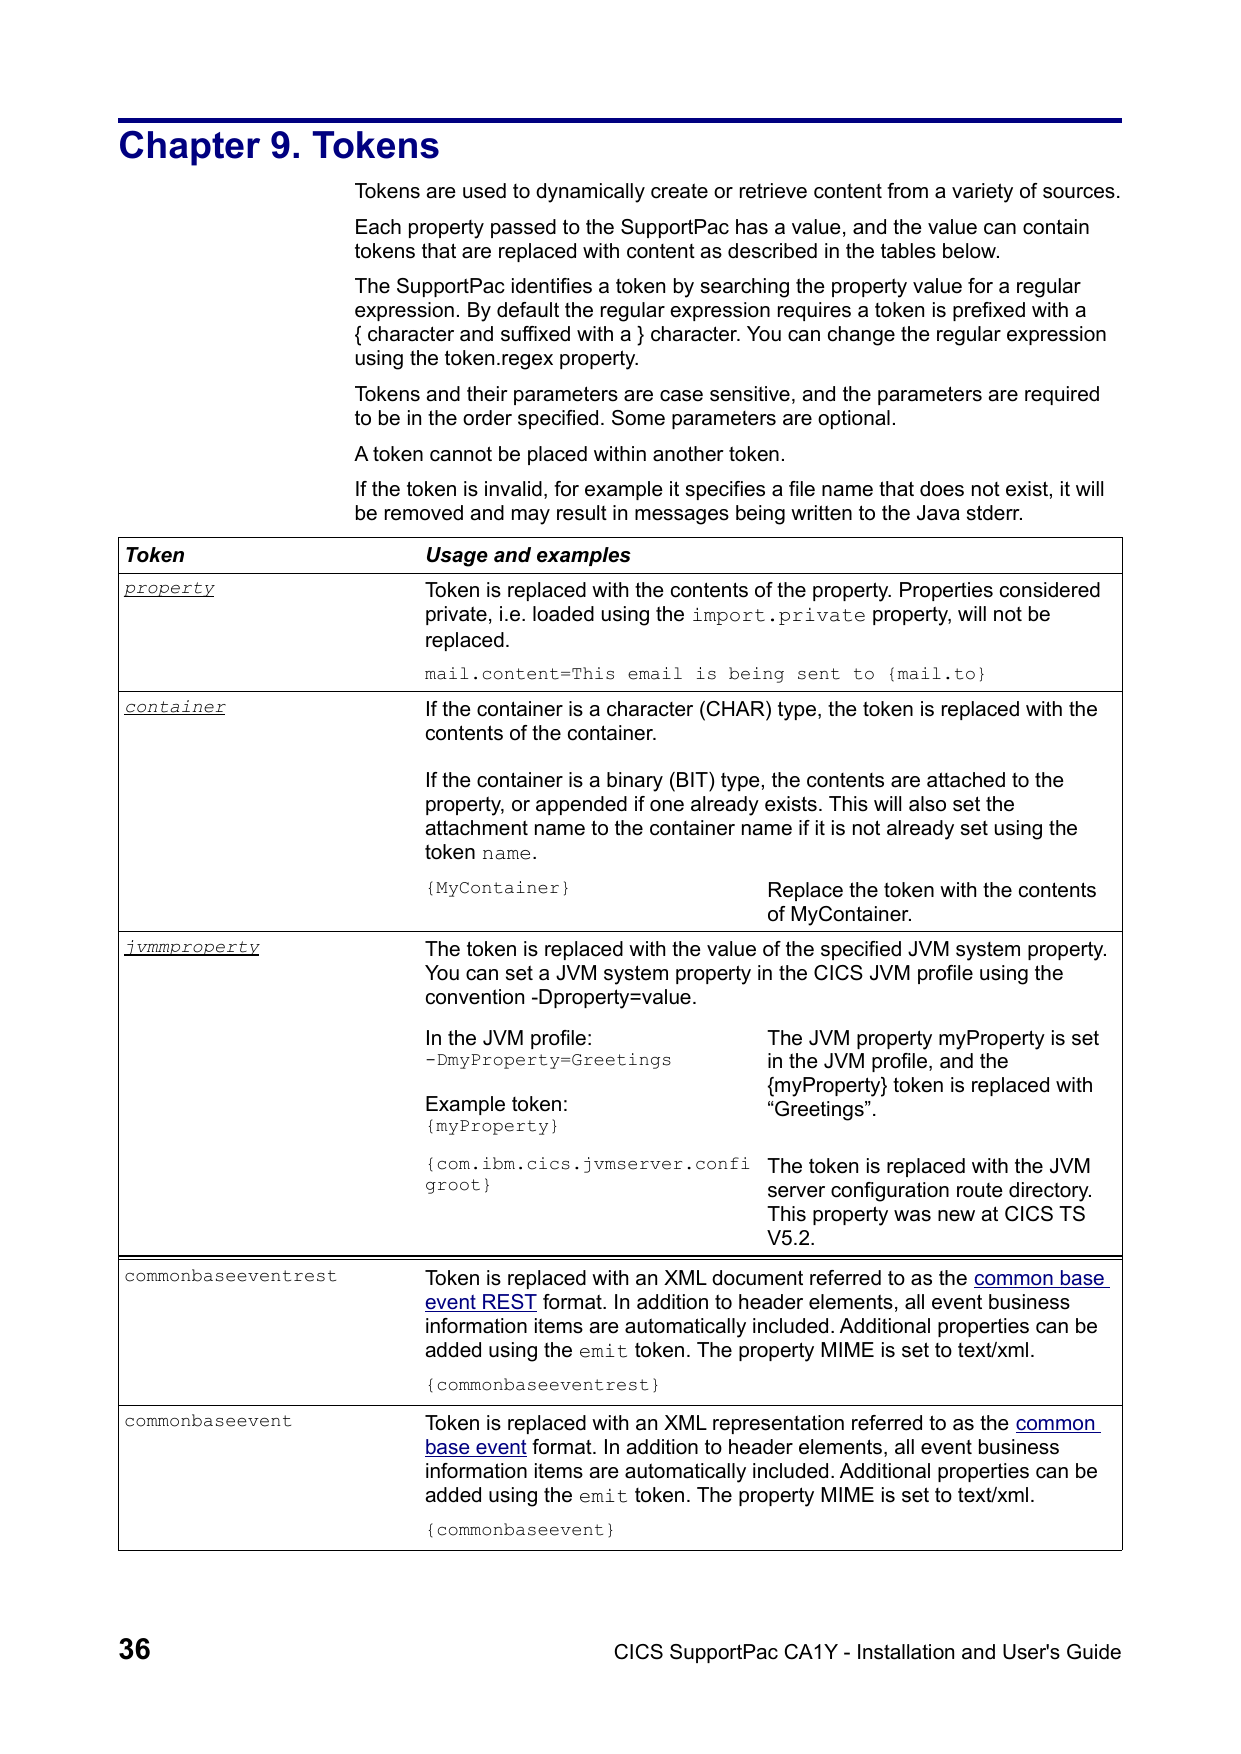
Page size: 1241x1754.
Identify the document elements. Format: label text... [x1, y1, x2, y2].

text The SupportPac identifies a token by searching the property value for a regular expression. By default the regular expression requires a token is prefixed with a { character and suffixed with a } character. You can change the regular expression using the token.regex property. [354, 274, 1122, 370]
table_cell [761, 1369, 1122, 1405]
text If the token is invalid, for example it specifies a file name that does not exist, it will be removed and may result in messages being written to the Java stderr. [354, 477, 1122, 525]
subtitle Tokens [118, 123, 1122, 166]
table_header Usage and examples [419, 538, 1122, 572]
table_cell mail.content=This email is being sent to {mail.to} [419, 658, 1122, 691]
table_cell {commonbaseeventrest} [419, 1369, 761, 1405]
text Tokens and their parameters are case sensitive, and the parameters are required to be in the order specified. Some parameters are optional. [354, 382, 1122, 430]
text Each property passed to the SupportPac has a value, and the value can contain tokens that are replaced with content as described in the tables below. [354, 214, 1122, 262]
table_header Token [119, 538, 419, 572]
table_cell In the JVM profile: -DmyProperty=Greetings Example token: {myProperty} [419, 1015, 761, 1143]
table_cell Token is replaced with an XML representation referred to as the common base event format. In addition to header elements, all event business information items are automatically included. Additional properties can be added using the emit token. The property MIME is set to text/xml. [419, 1406, 1122, 1514]
table_cell The token is replaced with the JVM server configuration route directory. This property was new at CICS TS V5.2. [761, 1143, 1122, 1255]
table_cell jvmmproperty [119, 932, 419, 1255]
text A token cannot be placed within another token. [354, 442, 1122, 466]
table_cell property [119, 574, 419, 691]
table_cell commonbaseevent [119, 1406, 419, 1549]
table_cell commonbaseeventrest [119, 1260, 419, 1405]
table_cell {MyContainer} [419, 872, 761, 931]
table_cell container [119, 692, 419, 931]
table_cell Token is replaced with an XML document referred to as the common base event REST format. In addition to header elements, all event business information items are automatically included. Additional properties can be added using the emit token. The property MIME is set to text/xml. [419, 1260, 1122, 1369]
table_cell {com.ibm.cics.jvmserver.configroot} [419, 1143, 761, 1255]
table_cell Replace the token with the contents of MyContainer. [761, 872, 1122, 931]
text Tokens are used to dynamically create or retrieve content from a variety of sources. [354, 179, 1122, 203]
table_cell {commonbaseevent} [419, 1514, 761, 1549]
table_cell If the container is a character (CHAR) type, the token is replaced with the contents of the container. If the container is a binary (BIT) type, the contents are attached to the property, or appended if one already exists. This will also set the attachment name to the container name if it is not already set using the token name. [419, 692, 1122, 872]
table_cell [761, 1514, 1122, 1549]
table_cell Token is replaced with the contents of the property. Properties considered private, i.e. loaded using the import.private property, will not be replaced. [419, 574, 1122, 658]
table_cell The JVM property myProperty is set in the JVM profile, and the {myProperty} token is replaced with “Greetings”. [761, 1015, 1122, 1143]
table_cell The token is replaced with the value of the specified JVM system property. You can set a JVM system property in the CICS JVM profile using the convention -Dproperty=value. [419, 932, 1122, 1015]
